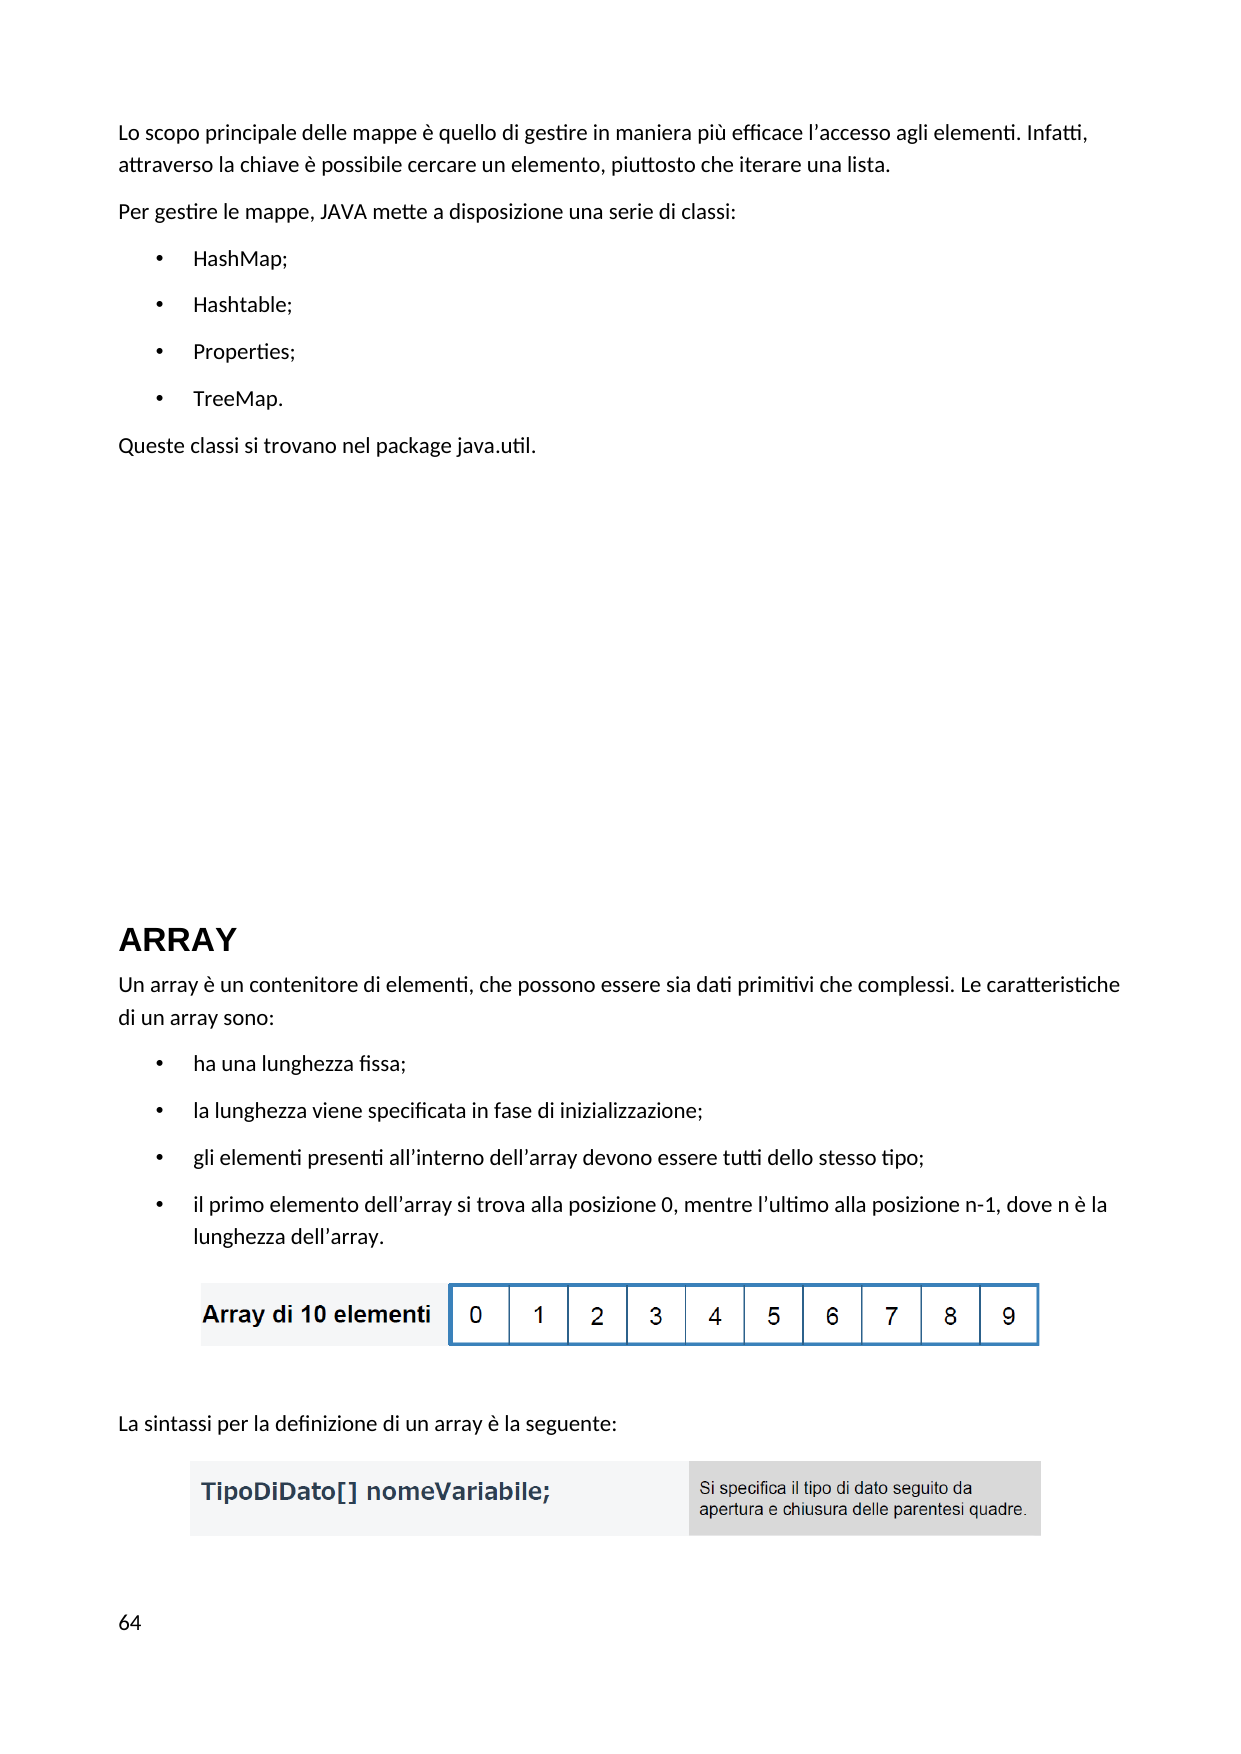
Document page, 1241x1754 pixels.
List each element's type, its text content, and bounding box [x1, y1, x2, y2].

subtitle ARRAY [118, 919, 1122, 958]
text Per gestire le mappe, JAVA mette a disposizione una serie di classi: [118, 197, 1122, 225]
picture [200, 1283, 1040, 1346]
list gli elementi presenti all’interno dell’array devono essere tutti dello stesso tipo; [156, 1143, 1122, 1171]
list la lunghezza viene specificata in fase di inizializzazione; [156, 1096, 1122, 1124]
text La sintassi per la definizione di un array è la seguente: [118, 1409, 1122, 1437]
list TreeMap. [156, 384, 1122, 412]
list Properties; [156, 337, 1122, 365]
list Hashtable; [156, 291, 1122, 319]
text Un array è un contenitore di elementi, che possono essere sia dati primitivi che complessi. Le caratteristiche di un array sono: [118, 971, 1122, 1031]
text Lo scopo principale delle mappe è quello di gestire in maniera più efficace l’accesso agli elementi. Infatti, attraverso la chiave è possibile cercare un elemento, piuttosto che iterare una lista. [118, 118, 1122, 178]
picture [190, 1461, 1041, 1536]
list ha una lunghezza fissa; [156, 1049, 1122, 1078]
list HashMap; [156, 244, 1122, 272]
list il primo elemento dell’array si trova alla posizione 0, mentre l’ultimo alla posizione n-1, dove n è la lunghezza dell’array. [156, 1190, 1122, 1250]
text Queste classi si trovano nel package java.util. [118, 431, 1122, 459]
